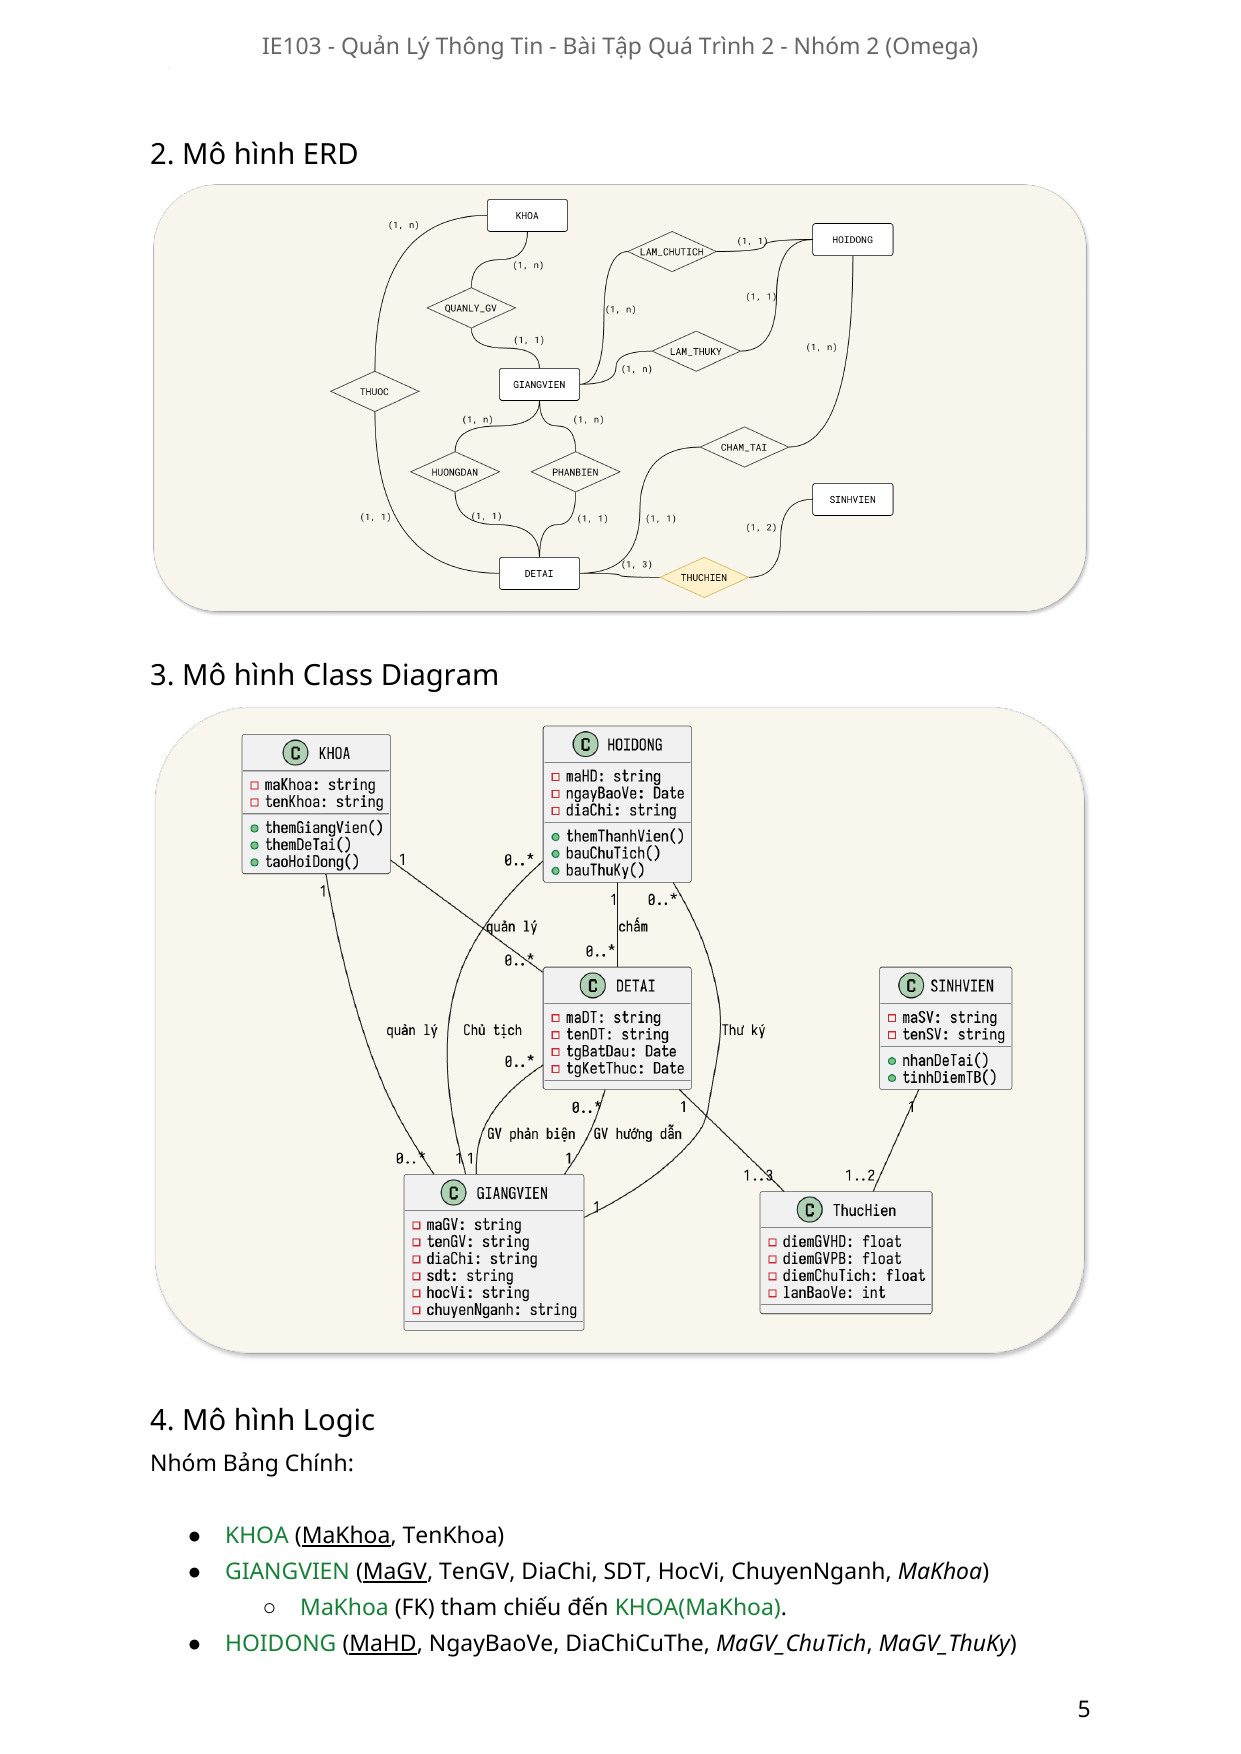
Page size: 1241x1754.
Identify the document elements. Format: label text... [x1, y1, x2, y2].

list KHOA (MaKhoa, TenKhoa) [187, 1519, 1090, 1550]
list GIANGVIEN (MaGV, TenGV, DiaChi, SDT, HocVi, ChuyenNganh, MaKhoa) [187, 1555, 1090, 1586]
text Nhóm Bảng Chính: [150, 1447, 1090, 1478]
list MaKhoa (FK) tham chiếu đến KHOA(MaKhoa). [262, 1591, 1090, 1622]
subtitle 4. Mô hình Logic [150, 1399, 1090, 1439]
list HOIDONG (MaHD, NgayBaoVe, DiaChiCuThe, MaGV_ChuTich, MaGV_ThuKy) [187, 1627, 1090, 1658]
subtitle 3. Mô hình Class Diagram [150, 654, 1090, 694]
subtitle 2. Mô hình ERD [150, 133, 1090, 173]
picture [150, 181, 1091, 617]
picture [150, 702, 1091, 1361]
